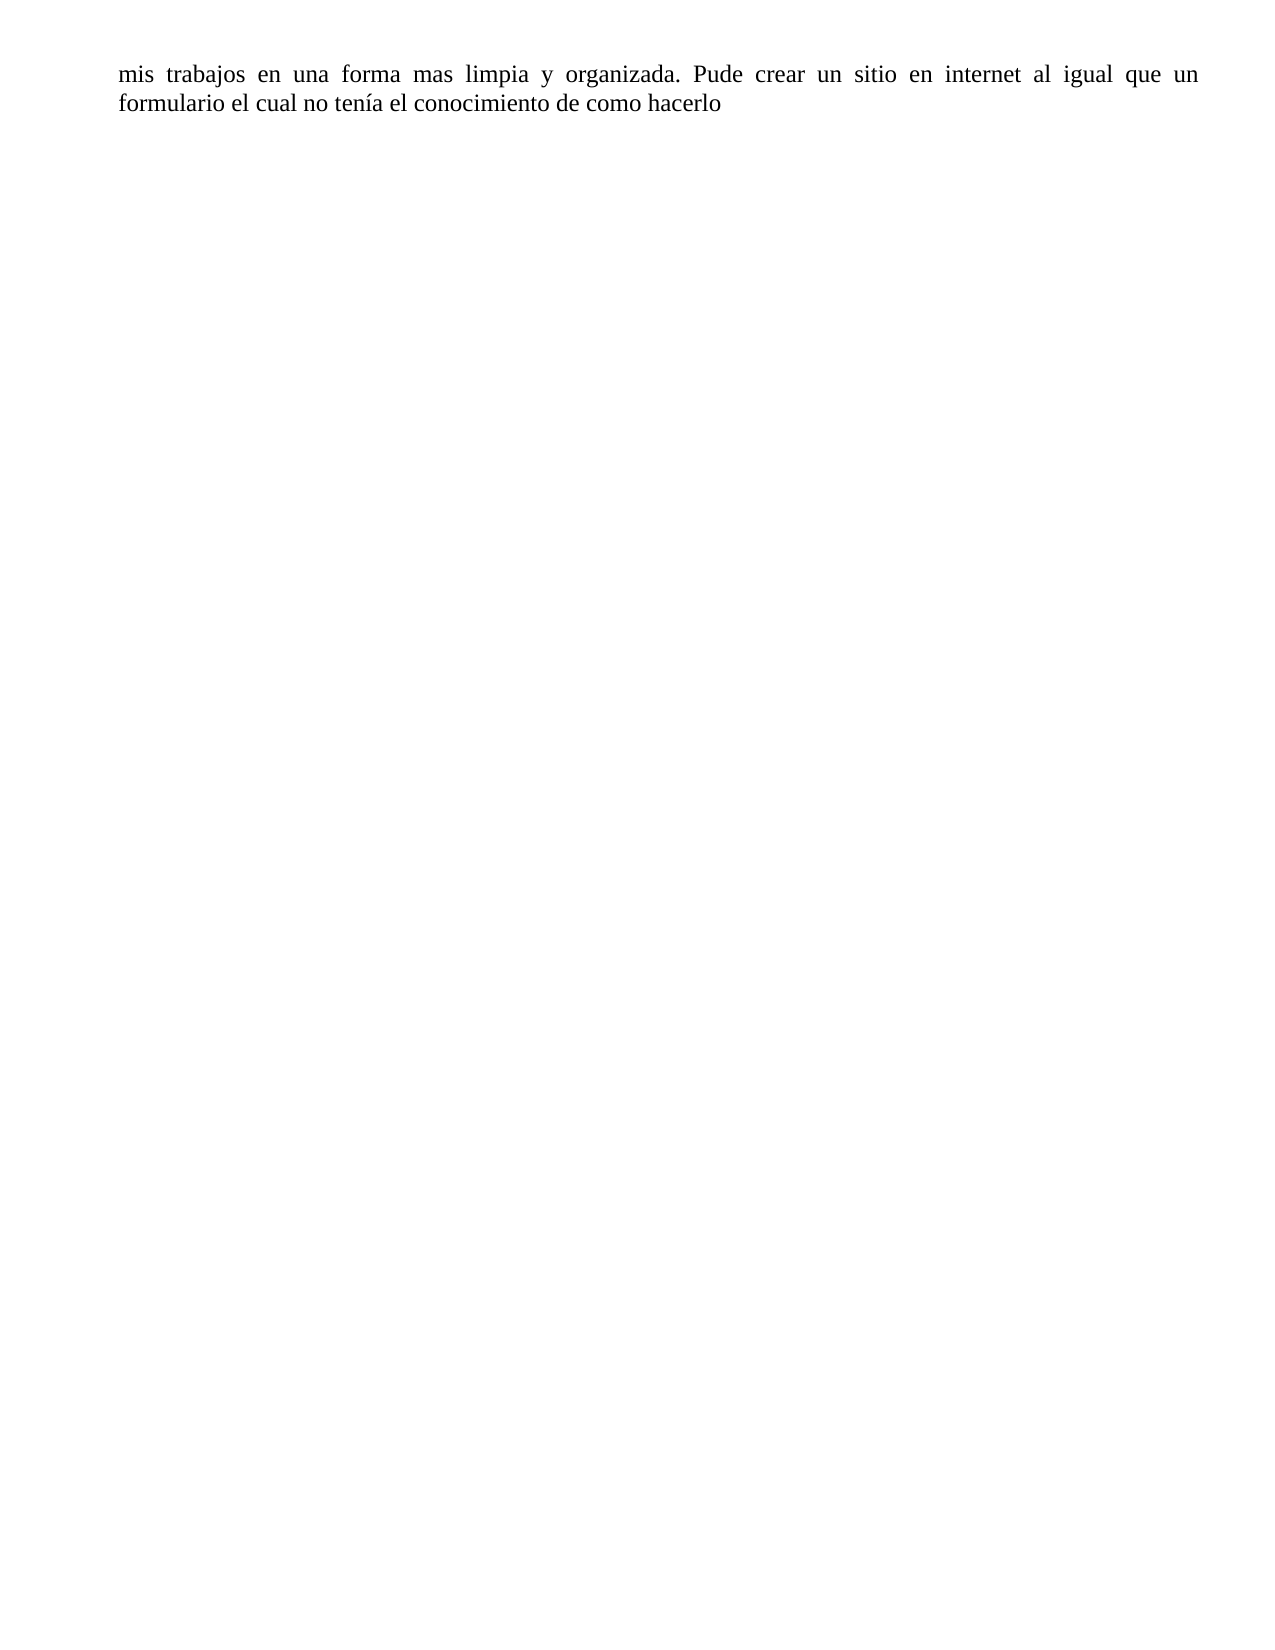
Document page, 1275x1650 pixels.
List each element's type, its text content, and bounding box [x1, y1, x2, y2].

text mis trabajos en una forma mas limpia y organizada. Pude crear un sitio en internet al igual que un formulario el cual no tenía el conocimiento de como hacerlo [118, 59, 1199, 117]
